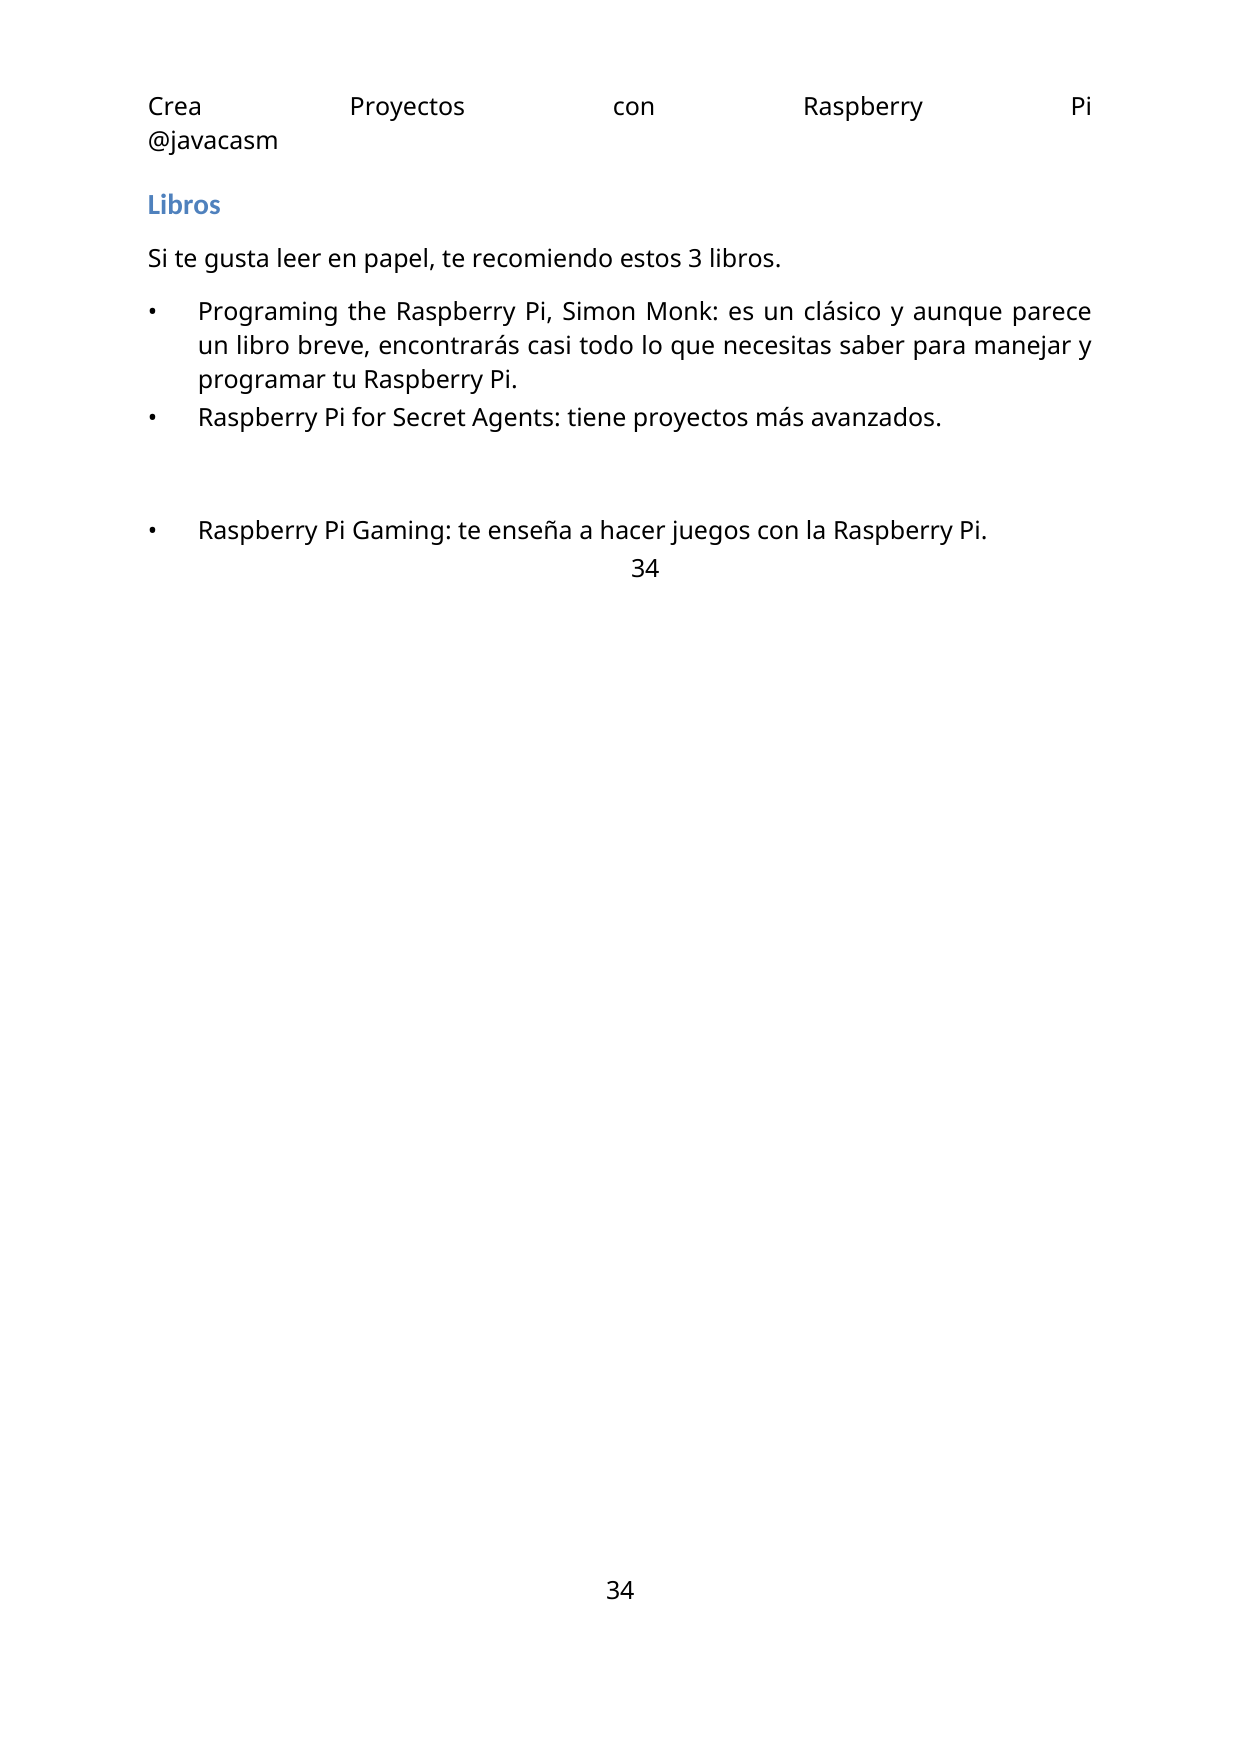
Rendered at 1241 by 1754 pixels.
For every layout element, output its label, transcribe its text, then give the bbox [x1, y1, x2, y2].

text Si te gusta leer en papel, te recomiendo estos 3 libros. [148, 241, 1093, 274]
subtitle Libros [148, 186, 1093, 222]
list 30 [148, 551, 1093, 584]
list Raspberry Pi for Secret Agents: tiene proyectos más avanzados. [148, 399, 1093, 433]
list Raspberry Pi Gaming: te enseña a hacer juegos con la Raspberry Pi. [148, 513, 1093, 547]
list Programing the Raspberry Pi, Simon Monk: es un clásico y aunque parece un libro breve, encontrarás casi todo lo que necesitas saber para manejar y programar tu Raspberry Pi. [148, 293, 1093, 396]
